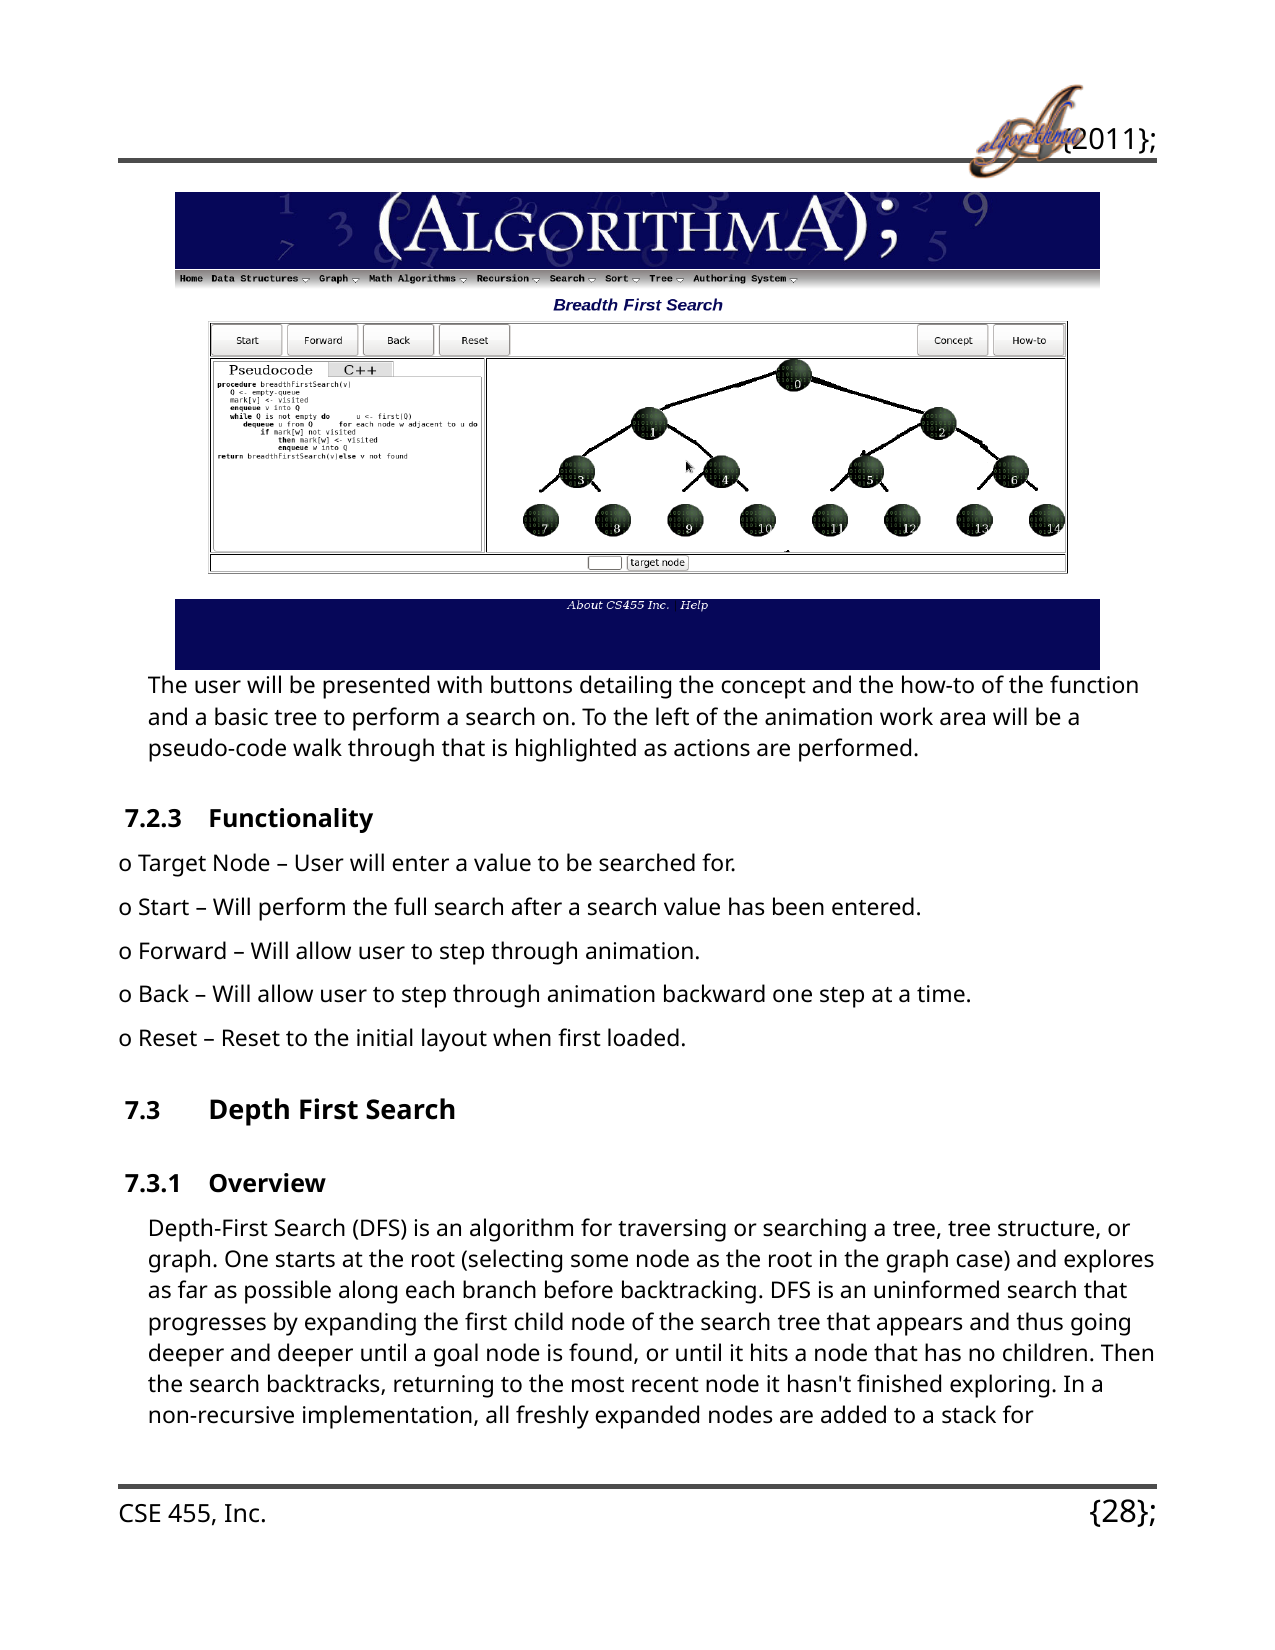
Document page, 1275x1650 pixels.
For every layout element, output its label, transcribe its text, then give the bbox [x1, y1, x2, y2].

text o Back – Will allow user to step through animation backward one step at a time. [118, 978, 1157, 1009]
text o Reset – Reset to the initial layout when first loaded. [118, 1022, 1157, 1053]
subtitle Depth First Search [118, 1091, 1157, 1128]
text Depth-First Search (DFS) is an algorithm for traversing or searching a tree, tree structure, or graph. One starts at the root (selecting some node as the root in the graph case) and explores as far as possible along each branch before backtracking. DFS is an uninformed search that progresses by expanding the first child node of the search tree that appears and thus going deeper and deeper until a goal node is found, or until it hits a node that has no children. Then the search backtracks, returning to the most recent node it hasn't finished exploring. In a non-recursive implementation, all freshly expanded nodes are added to a stack for [148, 1212, 1157, 1431]
subtitle Overview [118, 1165, 1157, 1199]
picture [966, 83, 1087, 180]
text o Forward – Will allow user to step through animation. [118, 934, 1157, 966]
text The user will be presented with buttons detailing the concept and the how-to of the function and a basic tree to perform a search on. To the left of the animation work area will be a pseudo-code walk through that is highlighted as actions are performed. [148, 192, 1157, 763]
picture [175, 192, 1100, 670]
subtitle Functionality [118, 801, 1157, 834]
text o Target Node – User will enter a value to be searched for. [118, 847, 1157, 878]
text o Start – Will perform the full search after a search value has been entered. [118, 891, 1157, 922]
